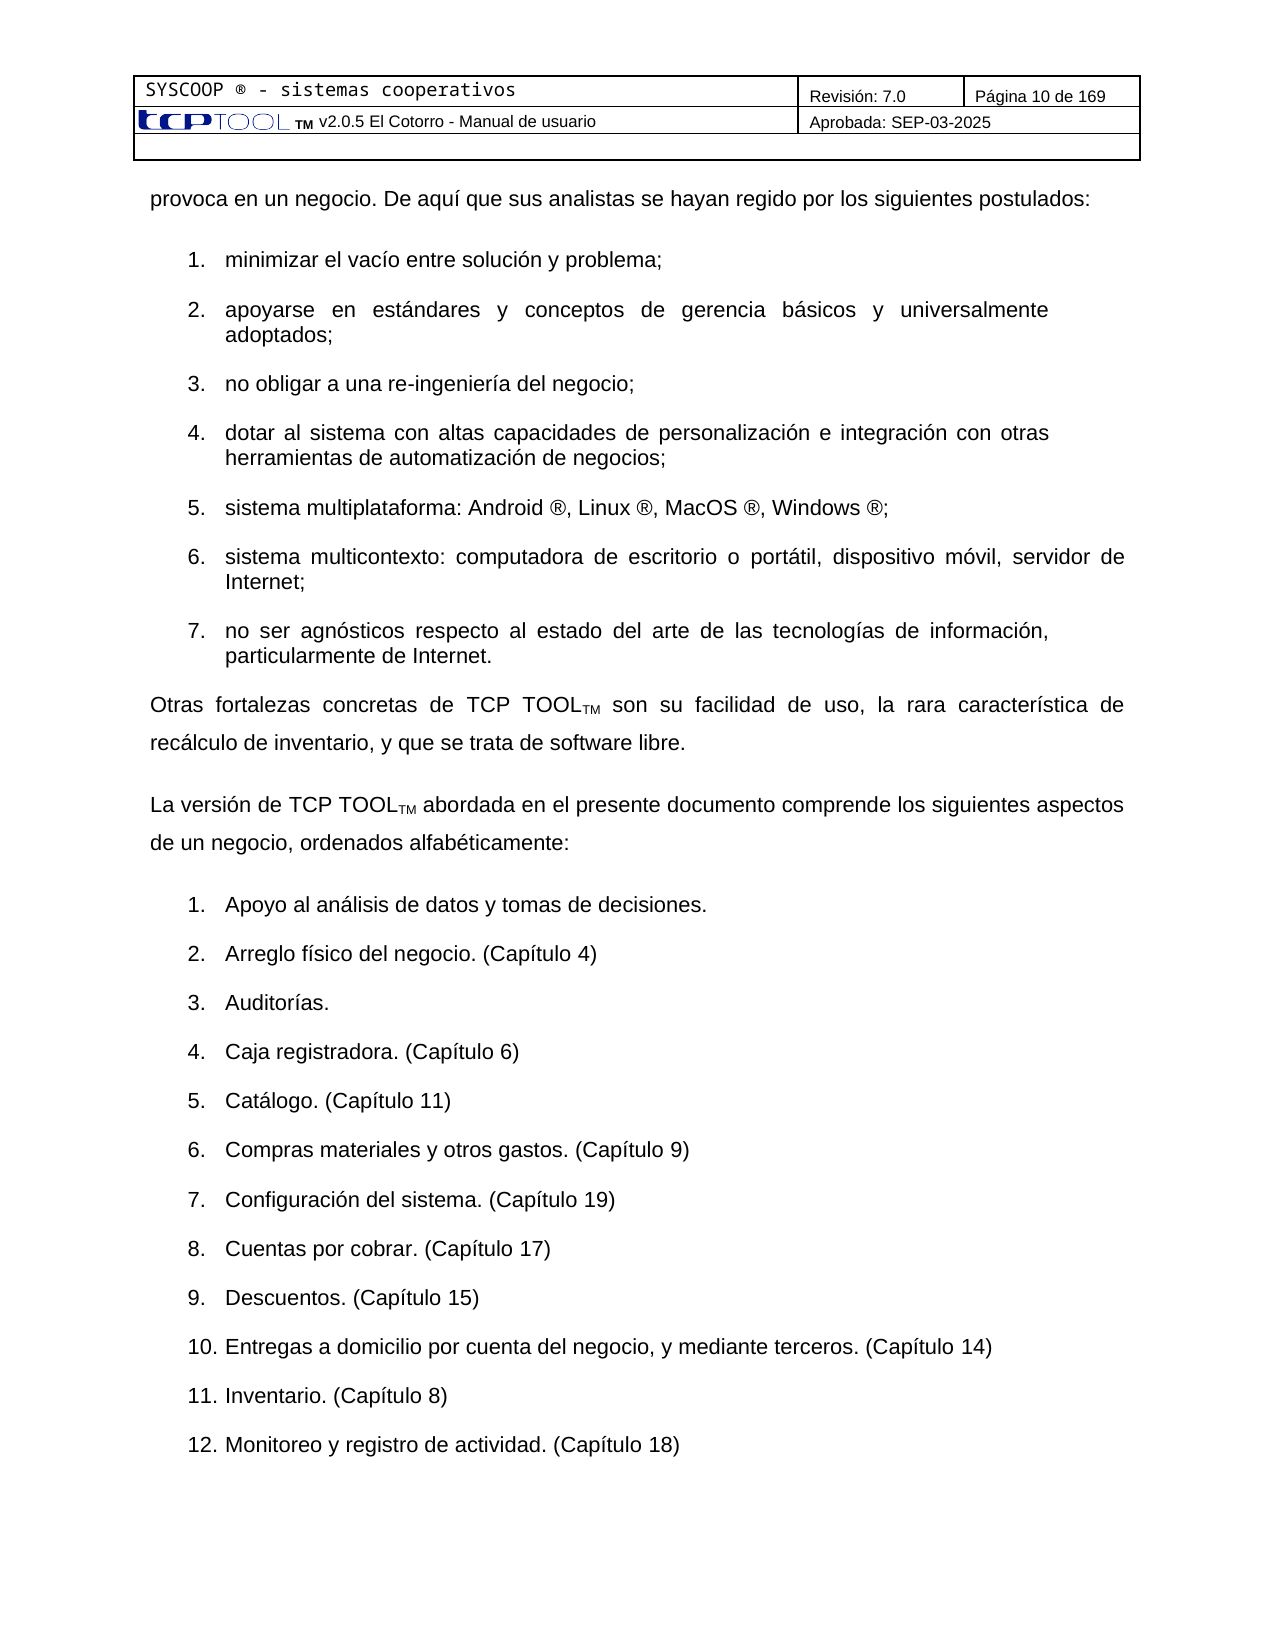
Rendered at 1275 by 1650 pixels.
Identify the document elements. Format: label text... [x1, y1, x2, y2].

list Apoyo al análisis de datos y tomas de decisiones. [187, 892, 1050, 917]
list Auditorías. [187, 990, 1050, 1015]
list Configuración del sistema. (Capítulo 19) [187, 1187, 1050, 1212]
list no ser agnósticos respecto al estado del arte de las tecnologías de información, particularmente de Internet. [187, 618, 1050, 668]
list minimizar el vacío entre solución y problema; [187, 247, 1050, 273]
list sistema multiplataforma: Android ®, Linux ®, MacOS ®, Windows ®; [187, 494, 1125, 520]
list sistema multicontexto: computadora de escritorio o portátil, dispositivo móvil, servidor de Internet; [187, 544, 1125, 594]
list Compras materiales y otros gastos. (Capítulo 9) [187, 1137, 1125, 1163]
list Arreglo físico del negocio. (Capítulo 4) [187, 941, 1050, 966]
list dotar al sistema con altas capacidades de personalización e integración con otras herramientas de automatización de negocios; [187, 420, 1050, 471]
text Otras fortalezas concretas de TCP TOOLTM son su facilidad de uso, la rara característica de recálculo de inventario, y que se trata de software libre. [150, 692, 1125, 755]
list Inventario. (Capítulo 8) [187, 1383, 1050, 1408]
list Descuentos. (Capítulo 15) [187, 1285, 1050, 1310]
text La versión de TCP TOOLTM abordada en el presente documento comprende los siguientes aspectos de un negocio, ordenados alfabéticamente: [150, 792, 1125, 855]
list Caja registradora. (Capítulo 6) [187, 1039, 1050, 1064]
picture [138, 110, 290, 130]
list apoyarse en estándares y conceptos de gerencia básicos y universalmente adoptados; [187, 297, 1050, 347]
list no obligar a una re-ingeniería del negocio; [187, 371, 1050, 396]
list Catálogo. (Capítulo 11) [187, 1088, 1050, 1113]
list Cuentas por cobrar. (Capítulo 17) [187, 1236, 1050, 1261]
text provoca en un negocio. De aquí que sus analistas se hayan regido por los siguientes postulados: [150, 186, 1125, 211]
list Entregas a domicilio por cuenta del negocio, y mediante terceros. (Capítulo 14) [187, 1334, 1050, 1359]
list Monitoreo y registro de actividad. (Capítulo 18) [187, 1432, 1050, 1458]
